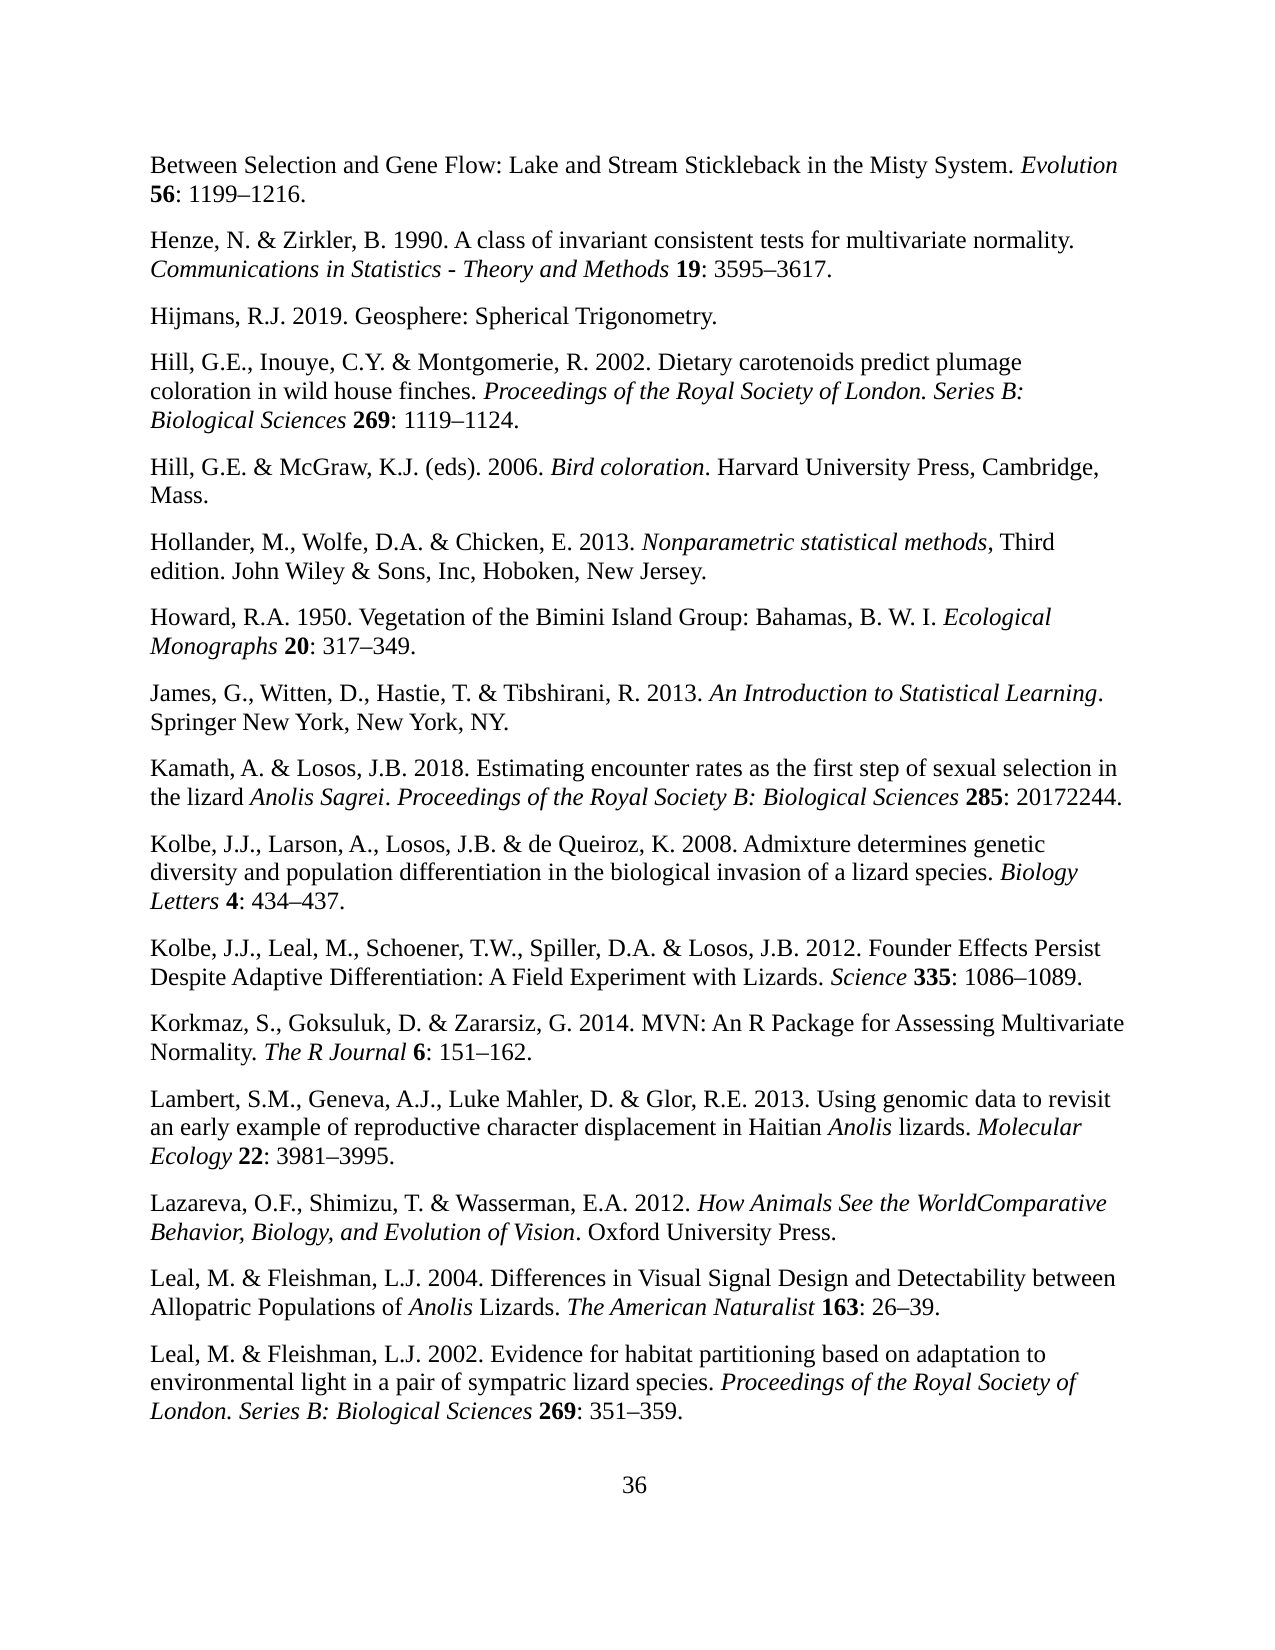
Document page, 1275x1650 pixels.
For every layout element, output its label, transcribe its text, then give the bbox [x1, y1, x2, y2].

text Leal, M. & Fleishman, L.J. 2004. Differences in Visual Signal Design and Detectability between Allopatric Populations of Anolis Lizards. The American Naturalist 163: 26–39. [150, 1263, 1125, 1321]
text Lambert, S.M., Geneva, A.J., Luke Mahler, D. & Glor, R.E. 2013. Using genomic data to revisit an early example of reproductive character displacement in Haitian Anolis lizards. Molecular Ecology 22: 3981–3995. [150, 1084, 1125, 1170]
text Howard, R.A. 1950. Vegetation of the Bimini Island Group: Bahamas, B. W. I. Ecological Monographs 20: 317–349. [150, 602, 1125, 660]
text Hijmans, R.J. 2019. Geosphere: Spherical Trigonometry. [150, 301, 1125, 329]
text Hill, G.E., Inouye, C.Y. & Montgomerie, R. 2002. Dietary carotenoids predict plumage coloration in wild house finches. Proceedings of the Royal Society of London. Series B: Biological Sciences 269: 1119–1124. [150, 347, 1125, 434]
text Hill, G.E. & McGraw, K.J. (eds). 2006. Bird coloration. Harvard University Press, Cambridge, Mass. [150, 452, 1125, 509]
text Korkmaz, S., Goksuluk, D. & Zararsiz, G. 2014. MVN: An R Package for Assessing Multivariate Normality. The R Journal 6: 151–162. [150, 1008, 1125, 1066]
text Between Selection and Gene Flow: Lake and Stream Stickleback in the Misty System. Evolution 56: 1199–1216. [150, 150, 1125, 207]
text Kolbe, J.J., Leal, M., Schoener, T.W., Spiller, D.A. & Losos, J.B. 2012. Founder Effects Persist Despite Adaptive Differentiation: A Field Experiment with Lizards. Science 335: 1086–1089. [150, 933, 1125, 990]
text Henze, N. & Zirkler, B. 1990. A class of invariant consistent tests for multivariate normality. Communications in Statistics - Theory and Methods 19: 3595–3617. [150, 225, 1125, 283]
text Leal, M. & Fleishman, L.J. 2002. Evidence for habitat partitioning based on adaptation to environmental light in a pair of sympatric lizard species. Proceedings of the Royal Society of London. Series B: Biological Sciences 269: 351–359. [150, 1339, 1125, 1425]
text Kolbe, J.J., Larson, A., Losos, J.B. & de Queiroz, K. 2008. Admixture determines genetic diversity and population differentiation in the biological invasion of a lizard species. Biology Letters 4: 434–437. [150, 829, 1125, 915]
text Kamath, A. & Losos, J.B. 2018. Estimating encounter rates as the first step of sexual selection in the lizard Anolis Sagrei. Proceedings of the Royal Society B: Biological Sciences 285: 20172244. [150, 753, 1125, 811]
text James, G., Witten, D., Hastie, T. & Tibshirani, R. 2013. An Introduction to Statistical Learning. Springer New York, New York, NY. [150, 678, 1125, 735]
text Lazareva, O.F., Shimizu, T. & Wasserman, E.A. 2012. How Animals See the WorldComparative Behavior, Biology, and Evolution of Vision. Oxford University Press. [150, 1188, 1125, 1245]
text Hollander, M., Wolfe, D.A. & Chicken, E. 2013. Nonparametric statistical methods, Third edition. John Wiley & Sons, Inc, Hoboken, New Jersey. [150, 527, 1125, 584]
